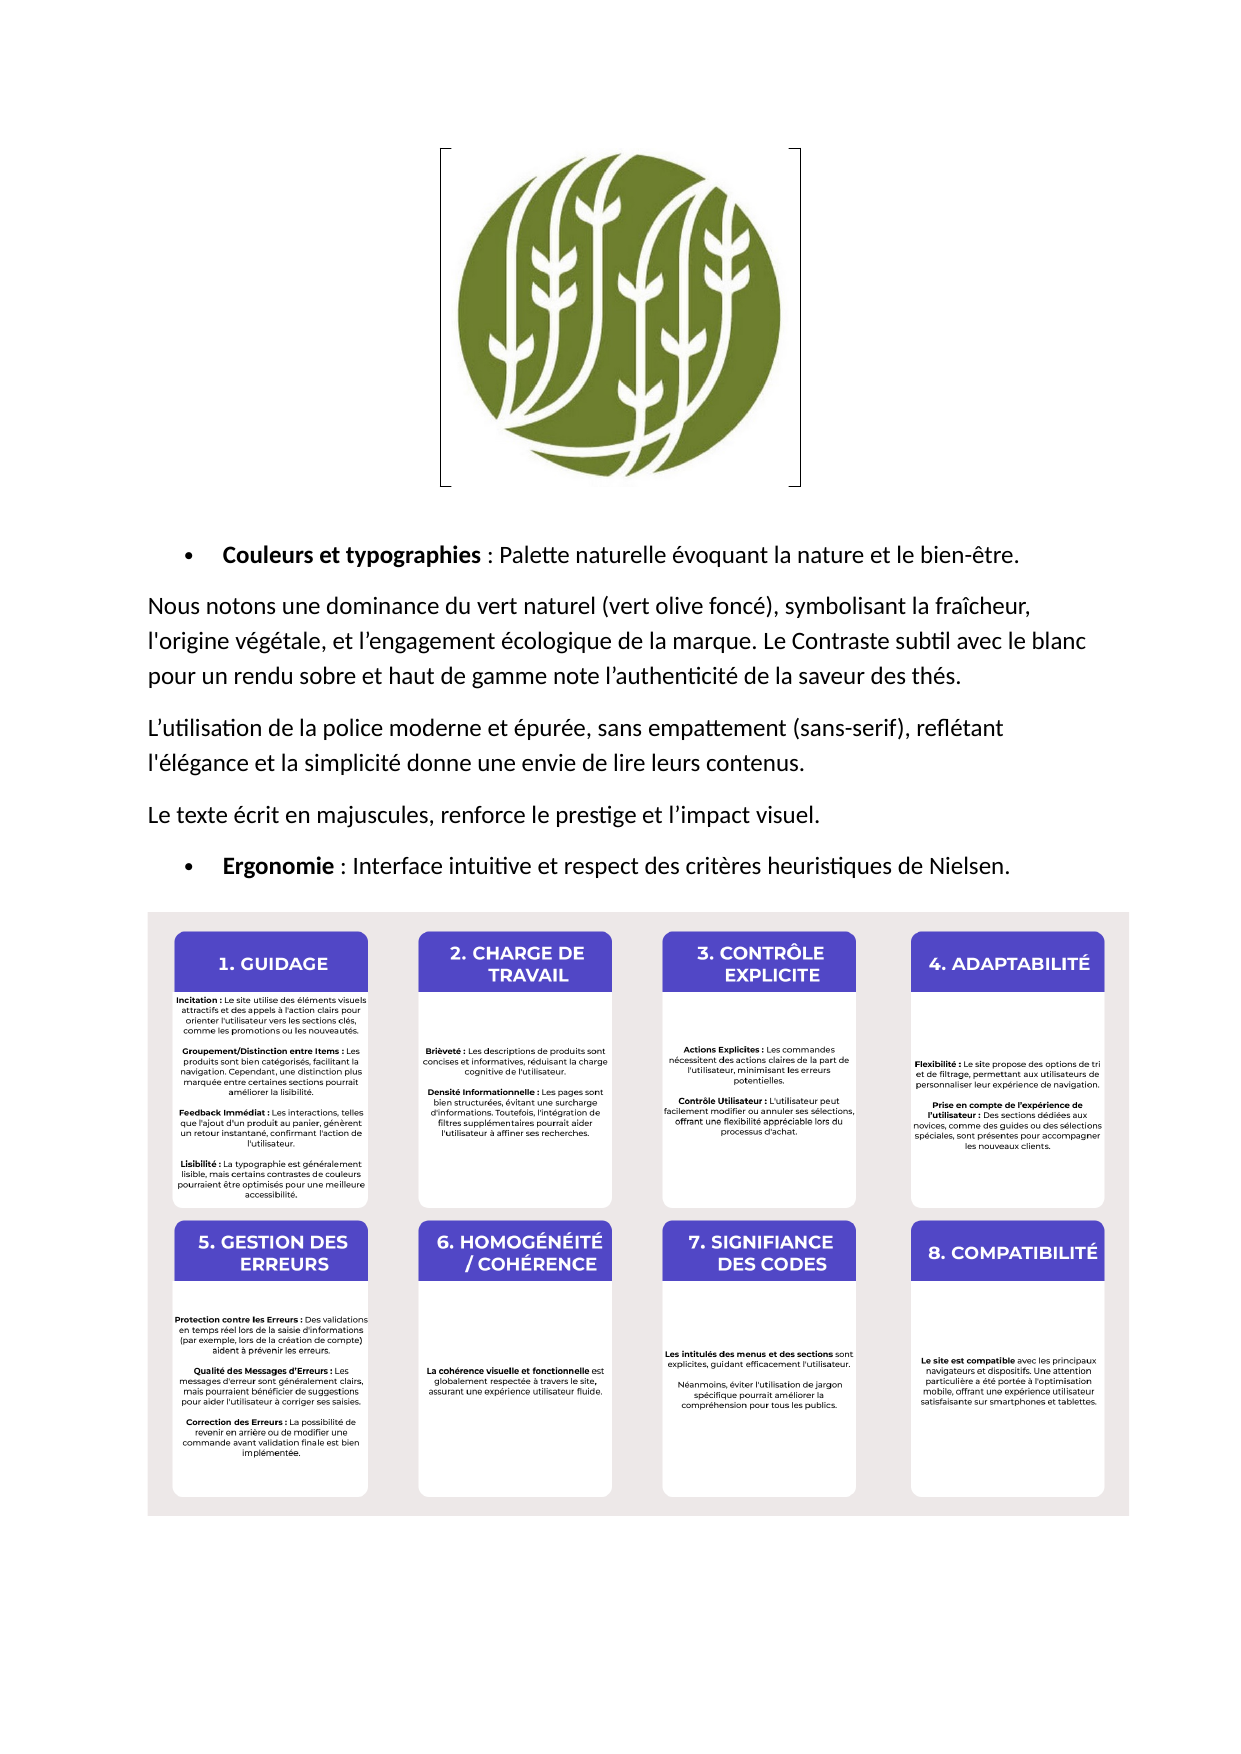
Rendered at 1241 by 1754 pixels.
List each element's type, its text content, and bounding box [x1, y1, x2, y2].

text Nous notons une dominance du vert naturel (vert olive foncé), symbolisant la fraîcheur, l'origine végétale, et l’engagement écologique de la marque. Le Contraste subtil avec le blanc pour un rendu sobre et haut de gamme note l’authenticité de la saveur des thés. [148, 591, 1093, 691]
text Le texte écrit en majuscules, renforce le prestige et l’impact visuel. [148, 799, 1093, 829]
text L’utilisation de la police moderne et épurée, sans empattement (sans-serif), reflétant l'élégance et la simplicité donne une envie de lire leurs contenus. [148, 712, 1093, 778]
table_header [441, 149, 451, 486]
table_header [789, 149, 800, 486]
list Couleurs et typographies : Palette naturelle évoquant la nature et le bien-être. [185, 539, 1093, 569]
list Ergonomie : Interface intuitive et respect des critères heuristiques de Nielsen. [185, 851, 1093, 881]
